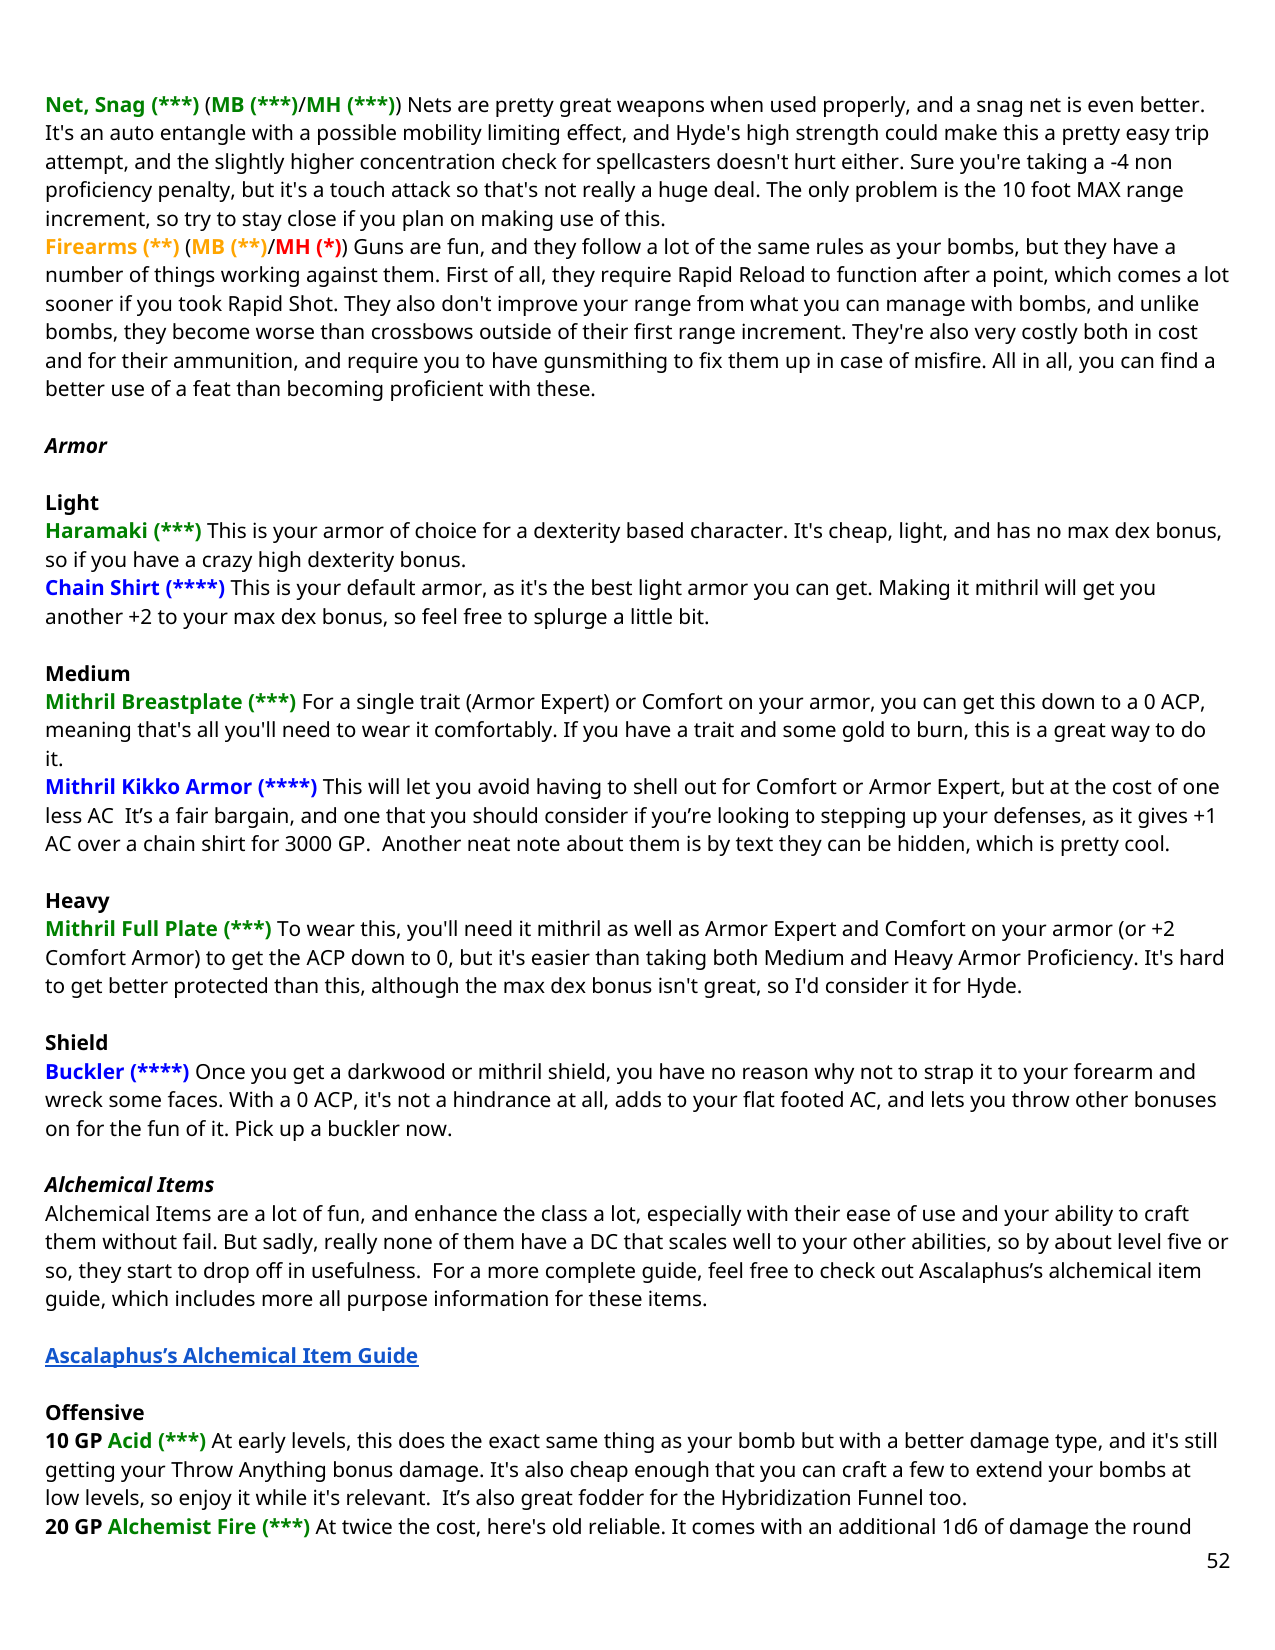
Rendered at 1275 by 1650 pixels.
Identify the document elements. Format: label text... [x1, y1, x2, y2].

text Haramaki (***) This is your armor of choice for a dexterity based character. It's cheap, light, and has no max dex bonus, so if you have a crazy high dexterity bonus. [45, 516, 1230, 573]
text Chain Shirt (****) This is your default armor, as it's the best light armor you can get. Making it mithril will get you another +2 to your max dex bonus, so feel free to splurge a little bit. [45, 573, 1230, 630]
text 10 GP Acid (***) At early levels, this does the exact same thing as your bomb but with a better damage type, and it's still getting your Throw Anything bonus damage. It's also cheap enough that you can craft a few to extend your bombs at low levels, so enjoy it while it's relevant. It’s also great fodder for the Hybridization Funnel too. [45, 1426, 1230, 1512]
text Medium [45, 659, 1230, 687]
text Armor [45, 431, 1230, 459]
text 20 GP Alchemist Fire (***) At twice the cost, here's old reliable. It comes with an additional 1d6 of damage the round [45, 1512, 1230, 1540]
text Mithril Full Plate (***) To wear this, you'll need it mithril as well as Armor Expert and Comfort on your armor (or +2 Comfort Armor) to get the ACP down to 0, but it's easier than taking both Medium and Heavy Armor Proficiency. It's hard to get better protected than this, although the max dex bonus isn't great, so I'd consider it for Hyde. [45, 914, 1230, 1000]
text Offensive [45, 1398, 1230, 1426]
text Light [45, 488, 1230, 516]
text Alchemical Items are a lot of fun, and enhance the class a lot, especially with their ease of use and your ability to craft them without fail. But sadly, really none of them have a DC that scales well to your other abilities, so by about level five or so, they start to drop off in usefulness. For a more complete guide, feel free to check out Ascalaphus’s alchemical item guide, which includes more all purpose information for these items. [45, 1199, 1230, 1313]
text Alchemical Items [45, 1171, 1230, 1199]
text Mithril Kikko Armor (****) This will let you avoid having to shell out for Comfort or Armor Expert, but at the cost of one less AC It’s a fair bargain, and one that you should consider if you’re looking to stepping up your defenses, as it gives +1 AC over a chain shirt for 3000 GP. Another neat note about them is by text they can be hidden, which is pretty cool. [45, 772, 1230, 858]
text Ascalaphus’s Alchemical Item Guide [45, 1341, 1230, 1369]
text Buckler (****) Once you get a darkwood or mithril shield, you have no reason why not to strap it to your forearm and wreck some faces. With a 0 ACP, it's not a hindrance at all, adds to your flat footed AC, and lets you throw other bonuses on for the fun of it. Pick up a buckler now. [45, 1057, 1230, 1142]
text Mithril Breastplate (***) For a single trait (Armor Expert) or Comfort on your armor, you can get this down to a 0 ACP, meaning that's all you'll need to wear it comfortably. If you have a trait and some gold to burn, this is a great way to do it. [45, 687, 1230, 772]
text Shield [45, 1028, 1230, 1057]
text Net, Snag (***) (MB (***)/MH (***)) Nets are pretty great weapons when used properly, and a snag net is even better. It's an auto entangle with a possible mobility limiting effect, and Hyde's high strength could make this a pretty easy trip attempt, and the slightly higher concentration check for spellcasters doesn't hurt either. Sure you're taking a -4 non proficiency penalty, but it's a touch attack so that's not really a huge deal. The only problem is the 10 foot MAX range increment, so try to stay close if you plan on making use of this. [45, 90, 1230, 232]
text Firearms (**) (MB (**)/MH (*)) Guns are fun, and they follow a lot of the same rules as your bombs, but they have a number of things working against them. First of all, they require Rapid Reload to function after a point, which comes a lot sooner if you took Rapid Shot. They also don't improve your range from what you can manage with bombs, and unlike bombs, they become worse than crossbows outside of their first range increment. They're also very costly both in cost and for their ammunition, and require you to have gunsmithing to fix them up in case of misfire. All in all, you can find a better use of a feat than becoming proficient with these. [45, 232, 1230, 403]
text Heavy [45, 886, 1230, 914]
